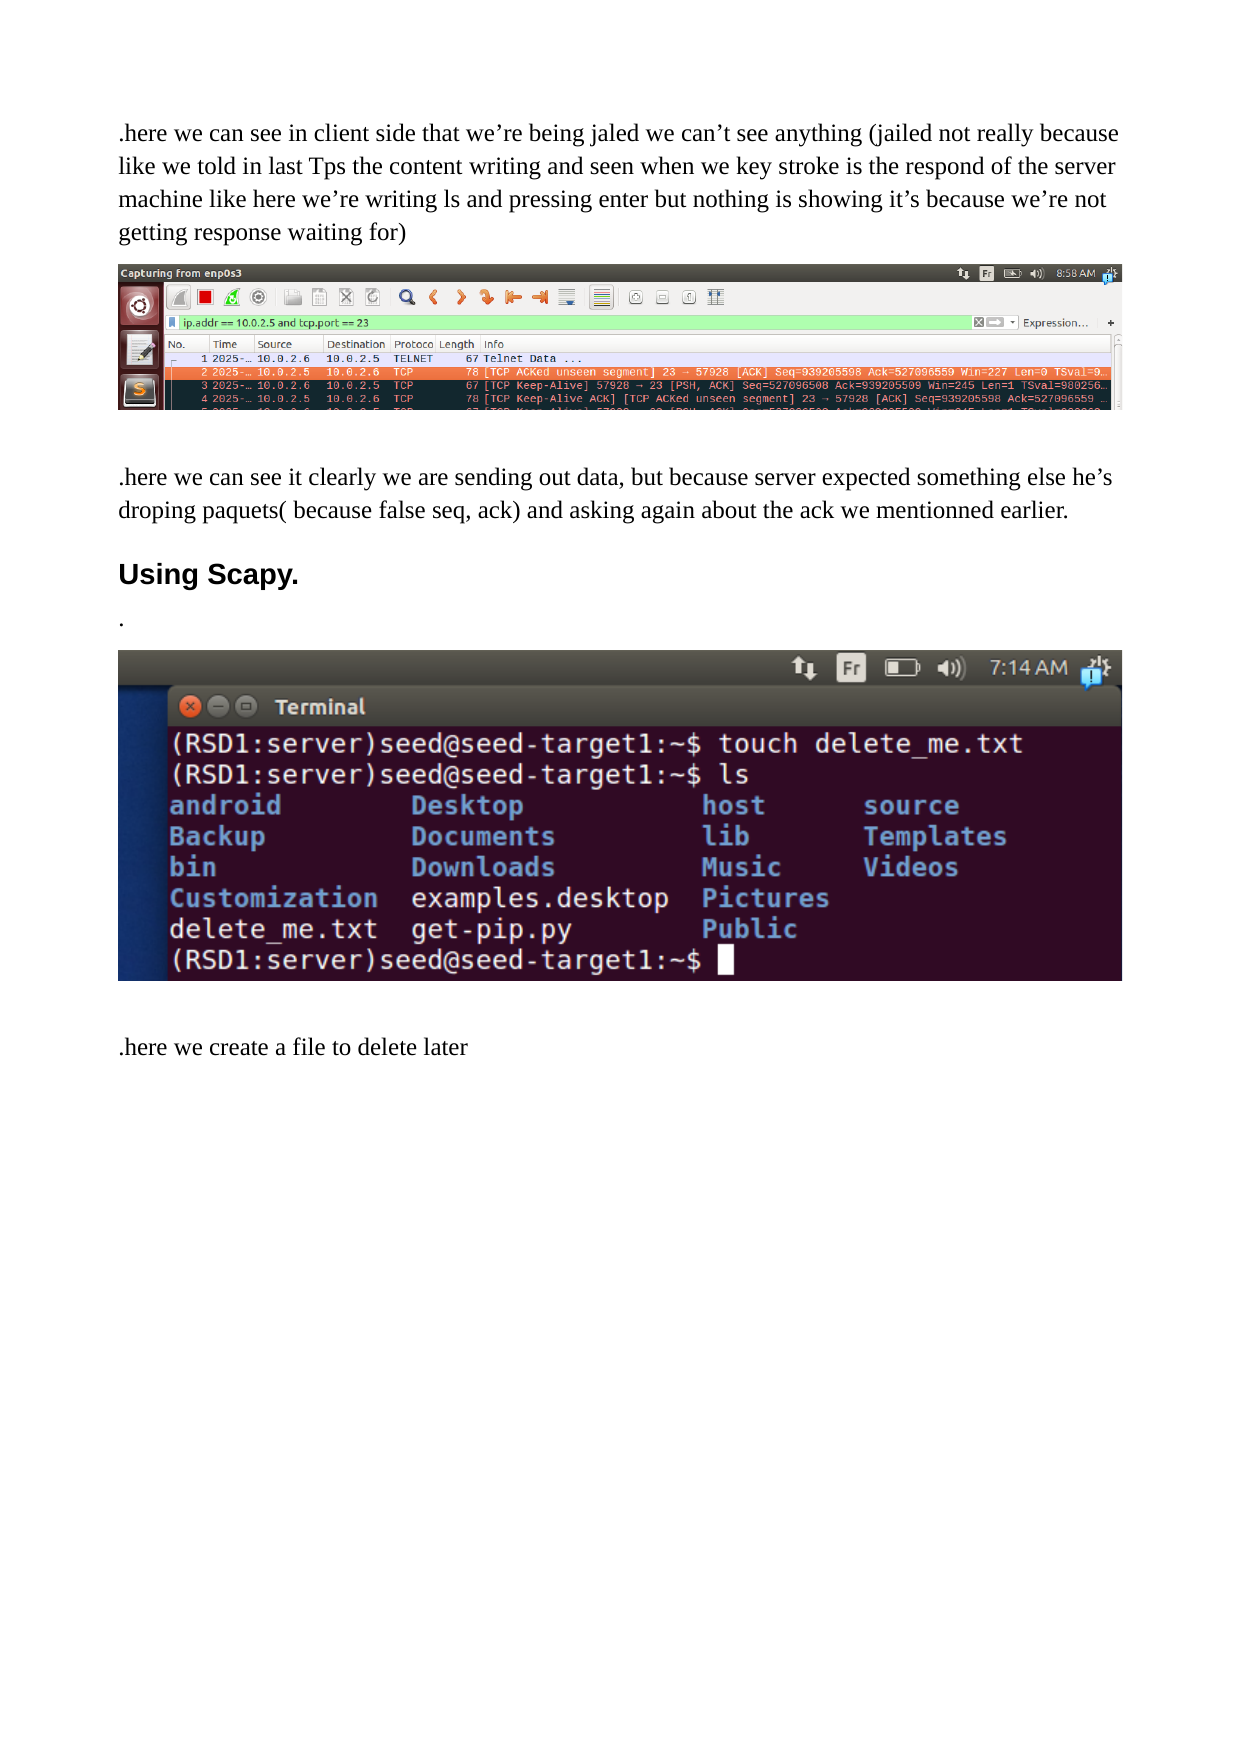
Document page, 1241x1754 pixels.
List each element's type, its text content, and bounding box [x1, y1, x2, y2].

text .here we can see in client side that we’re being jaled we can’t see anything (jailed not really because like we told in last Tps the content writing and seen when we key stroke is the respond of the server machine like here we’re writing ls and pressing enter but nothing is showing it’s because we’re not getting response waiting for) [118, 118, 1122, 246]
subtitle Using Scapy. [118, 557, 1122, 591]
text .here we create a file to delete later [118, 1032, 1122, 1061]
picture [118, 650, 1123, 981]
picture [118, 264, 1123, 410]
text . [118, 603, 1122, 632]
text .here we can see it clearly we are sending out data, but because server expected something else he’s droping paquets( because false seq, ack) and asking again about the ack we mentionned earlier. [118, 462, 1122, 523]
